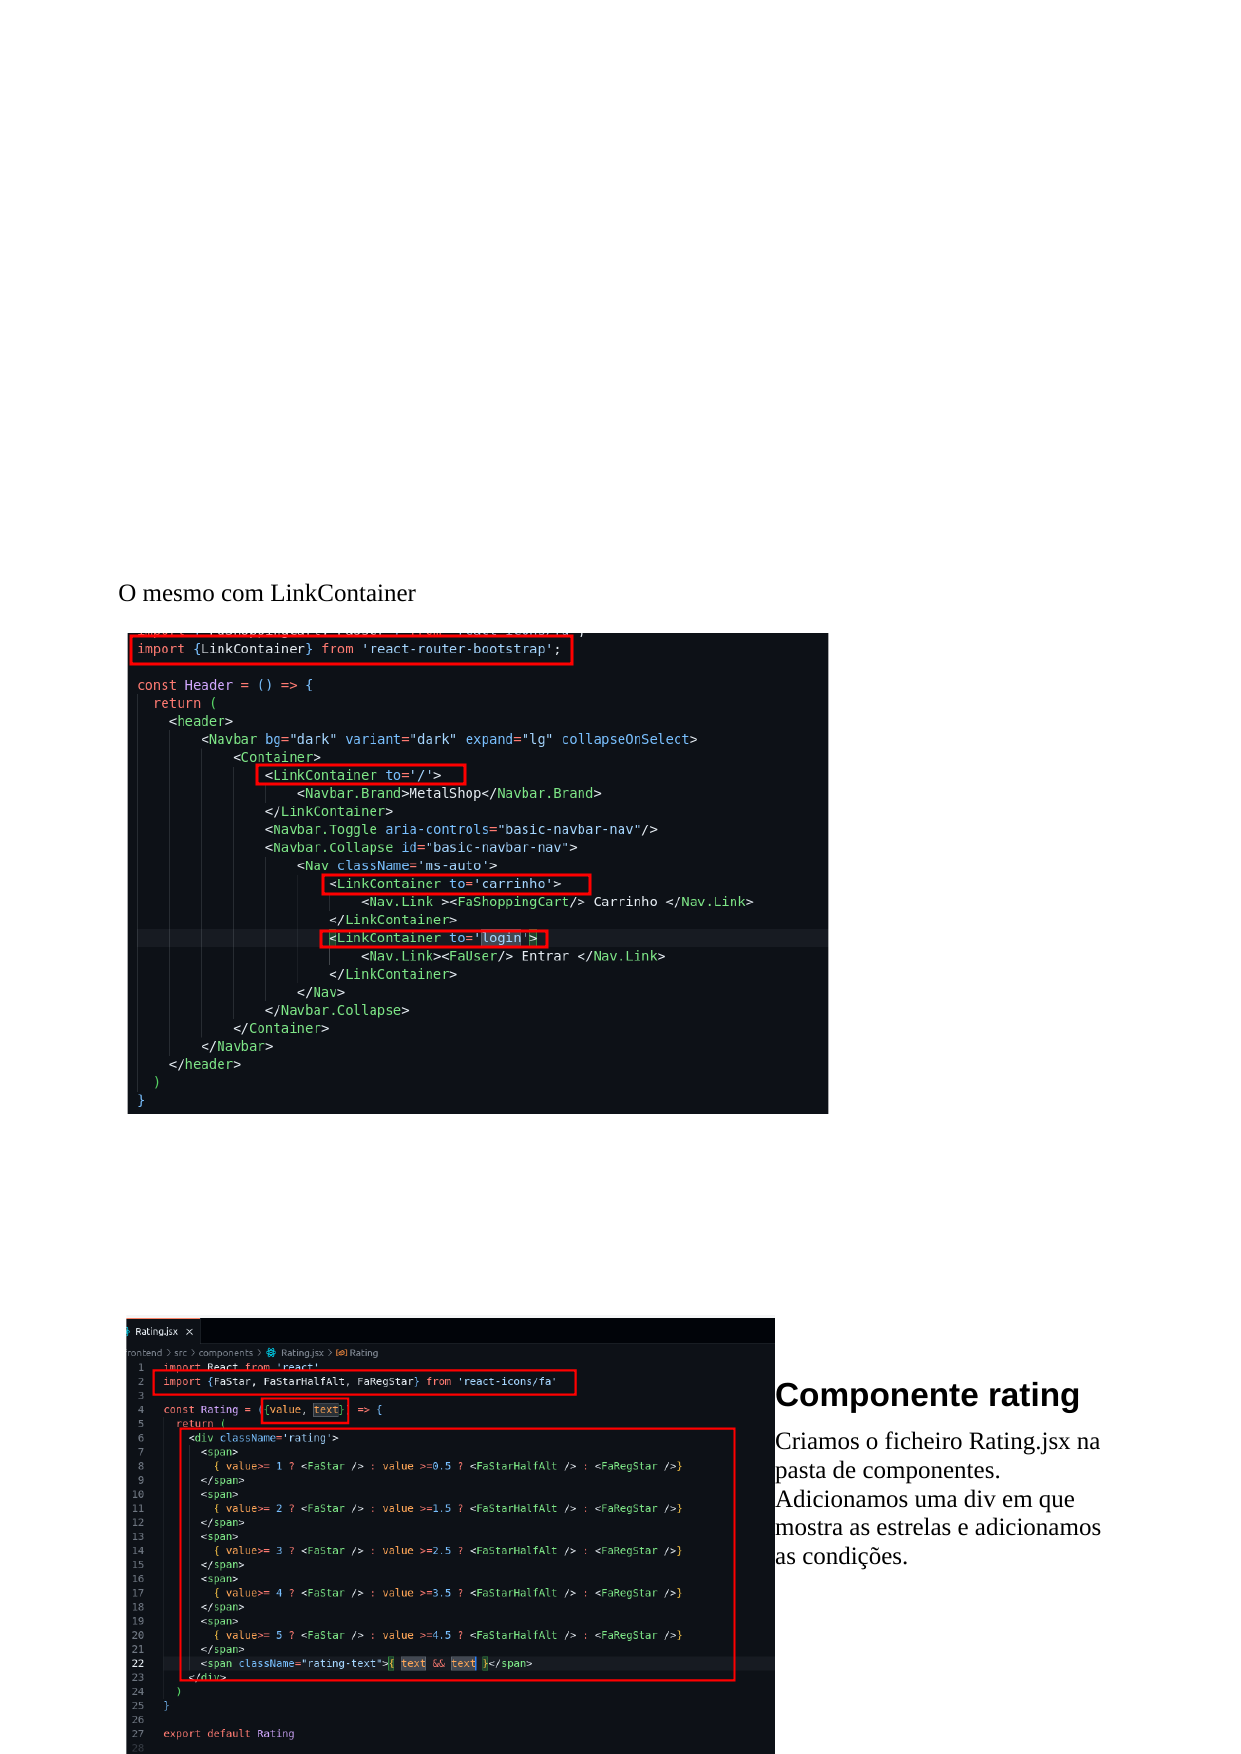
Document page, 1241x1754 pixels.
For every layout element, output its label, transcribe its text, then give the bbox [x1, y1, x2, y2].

text Criamos o ficheiro Rating.jsx na pasta de componentes. Adicionamos uma div em que mostra as estrelas e adicionamos as condições. [775, 1426, 1122, 1570]
picture [127, 633, 829, 1114]
picture [126, 1315, 775, 1754]
subtitle Componente rating [775, 1375, 1122, 1414]
text O mesmo com LinkContainer [118, 578, 1122, 607]
